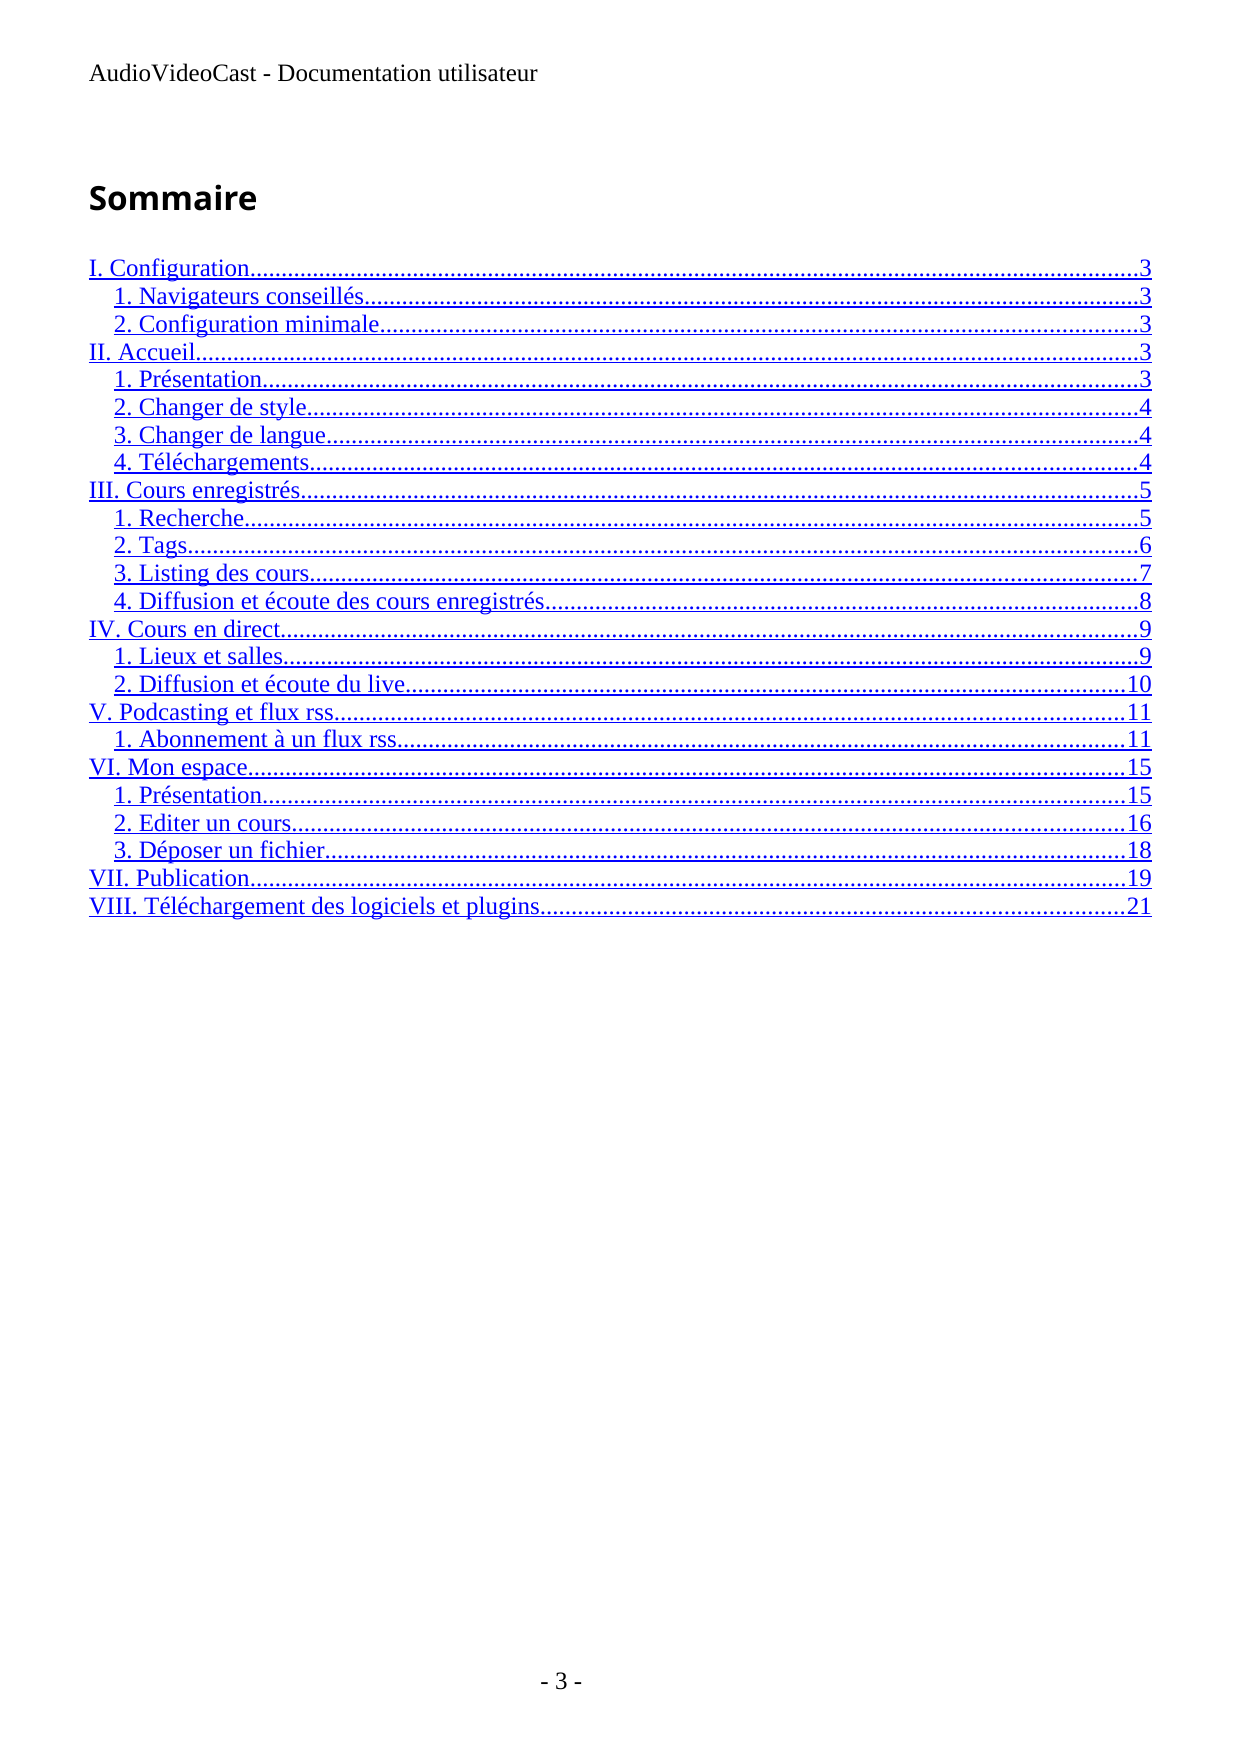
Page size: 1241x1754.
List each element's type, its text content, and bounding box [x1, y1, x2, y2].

text VII. Publication 19 [88, 864, 1152, 888]
text I. Configuration 3 [88, 254, 1152, 278]
text 1. Présentation 3 [113, 365, 1152, 389]
text 3. Listing des cours 7 [113, 559, 1152, 583]
text 3. Changer de langue 4 [113, 421, 1152, 445]
text 1. Abonnement à un flux rss 11 [113, 726, 1152, 749]
text VIII. Téléchargement des logiciels et plugins 21 [88, 892, 1152, 916]
text II. Accueil 3 [88, 338, 1152, 362]
text 1. Navigateurs conseillés 3 [113, 282, 1152, 306]
text 2. Configuration minimale 3 [113, 310, 1152, 334]
text 1. Lieux et salles 9 [113, 642, 1152, 666]
text VI. Mon espace 15 [88, 753, 1152, 777]
text III. Cours enregistrés 5 [88, 476, 1152, 500]
text 2. Diffusion et écoute du live 10 [113, 670, 1152, 694]
text 1. Présentation 15 [113, 781, 1152, 805]
text 2. Editer un cours 16 [113, 809, 1152, 833]
text 4. Téléchargements 4 [113, 448, 1152, 472]
text 2. Tags 6 [113, 532, 1152, 556]
text V. Podcasting et flux rss 11 [88, 698, 1152, 722]
text 2. Changer de style 4 [113, 393, 1152, 417]
text 3. Déposer un fichier 18 [113, 836, 1152, 860]
text Sommaire [88, 175, 1152, 220]
text 4. Diffusion et écoute des cours enregistrés 8 [113, 587, 1152, 611]
text IV. Cours en direct 9 [88, 615, 1152, 639]
text 1. Recherche 5 [113, 504, 1152, 528]
